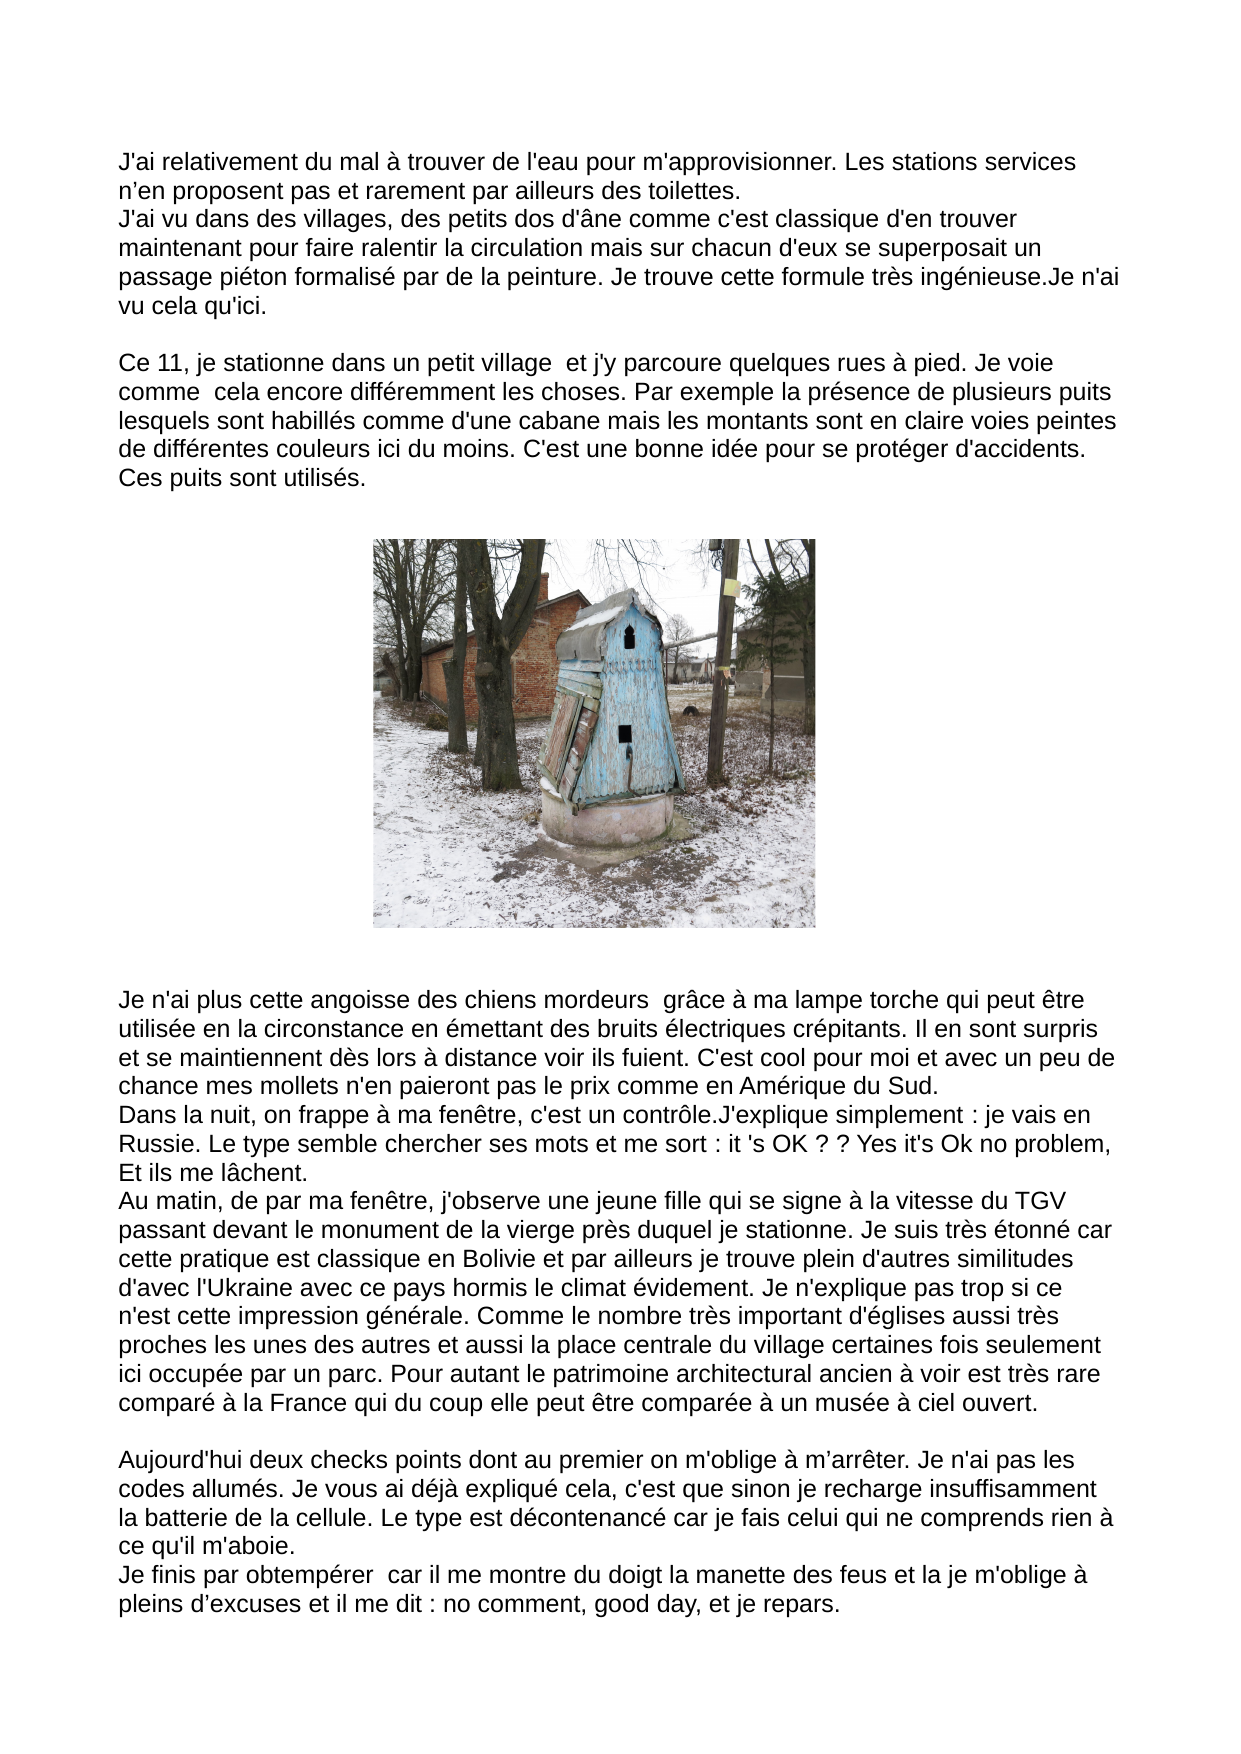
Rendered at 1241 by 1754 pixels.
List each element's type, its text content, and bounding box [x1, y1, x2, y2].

text Je finis par obtempérer car il me montre du doigt la manette des feus et la je m'oblige à pleins d’excuses et il me dit : no comment, good day, et je repars. [118, 1560, 1122, 1617]
text J'ai relativement du mal à trouver de l'eau pour m'approvisionner. Les stations services n’en proposent pas et rarement par ailleurs des toilettes. [118, 147, 1122, 204]
text Je n'ai plus cette angoisse des chiens mordeurs grâce à ma lampe torche qui peut être utilisée en la circonstance en émettant des bruits électriques crépitants. Il en sont surpris et se maintiennent dès lors à distance voir ils fuient. C'est cool pour moi et avec un peu de chance mes mollets n'en paieront pas le prix comme en Amérique du Sud. [118, 956, 1122, 1100]
text Dans la nuit, on frappe à ma fenêtre, c'est un contrôle.J'explique simplement : je vais en Russie. Le type semble chercher ses mots et me sort : it 's OK ? ? Yes it's Ok no problem, Et ils me lâchent. [118, 1100, 1122, 1186]
text Ces puits sont utilisés. [118, 463, 1122, 492]
text Ce 11, je stationne dans un petit village et j'y parcoure quelques rues à pied. Je voie comme cela encore différemment les choses. Par exemple la présence de plusieurs puits lesquels sont habillés comme d'une cabane mais les montants sont en claire voies peintes de différentes couleurs ici du moins. C'est une bonne idée pour se protéger d'accidents. [118, 348, 1122, 463]
picture [373, 539, 816, 928]
text Aujourd'hui deux checks points dont au premier on m'oblige à m’arrêter. Je n'ai pas les codes allumés. Je vous ai déjà expliqué cela, c'est que sinon je recharge insuffisamment la batterie de la cellule. Le type est décontenancé car je fais celui qui ne comprends rien à ce qu'il m'aboie. [118, 1445, 1122, 1560]
text J'ai vu dans des villages, des petits dos d'âne comme c'est classique d'en trouver maintenant pour faire ralentir la circulation mais sur chacun d'eux se superposait un passage piéton formalisé par de la peinture. Je trouve cette formule très ingénieuse.Je n'ai vu cela qu'ici. [118, 204, 1122, 319]
text Au matin, de par ma fenêtre, j'observe une jeune fille qui se signe à la vitesse du TGV passant devant le monument de la vierge près duquel je stationne. Je suis très étonné car cette pratique est classique en Bolivie et par ailleurs je trouve plein d'autres similitudes d'avec l'Ukraine avec ce pays hormis le climat évidement. Je n'explique pas trop si ce n'est cette impression générale. Comme le nombre très important d'églises aussi très proches les unes des autres et aussi la place centrale du village certaines fois seulement ici occupée par un parc. Pour autant le patrimoine architectural ancien à voir est très rare comparé à la France qui du coup elle peut être comparée à un musée à ciel ouvert. [118, 1186, 1122, 1416]
